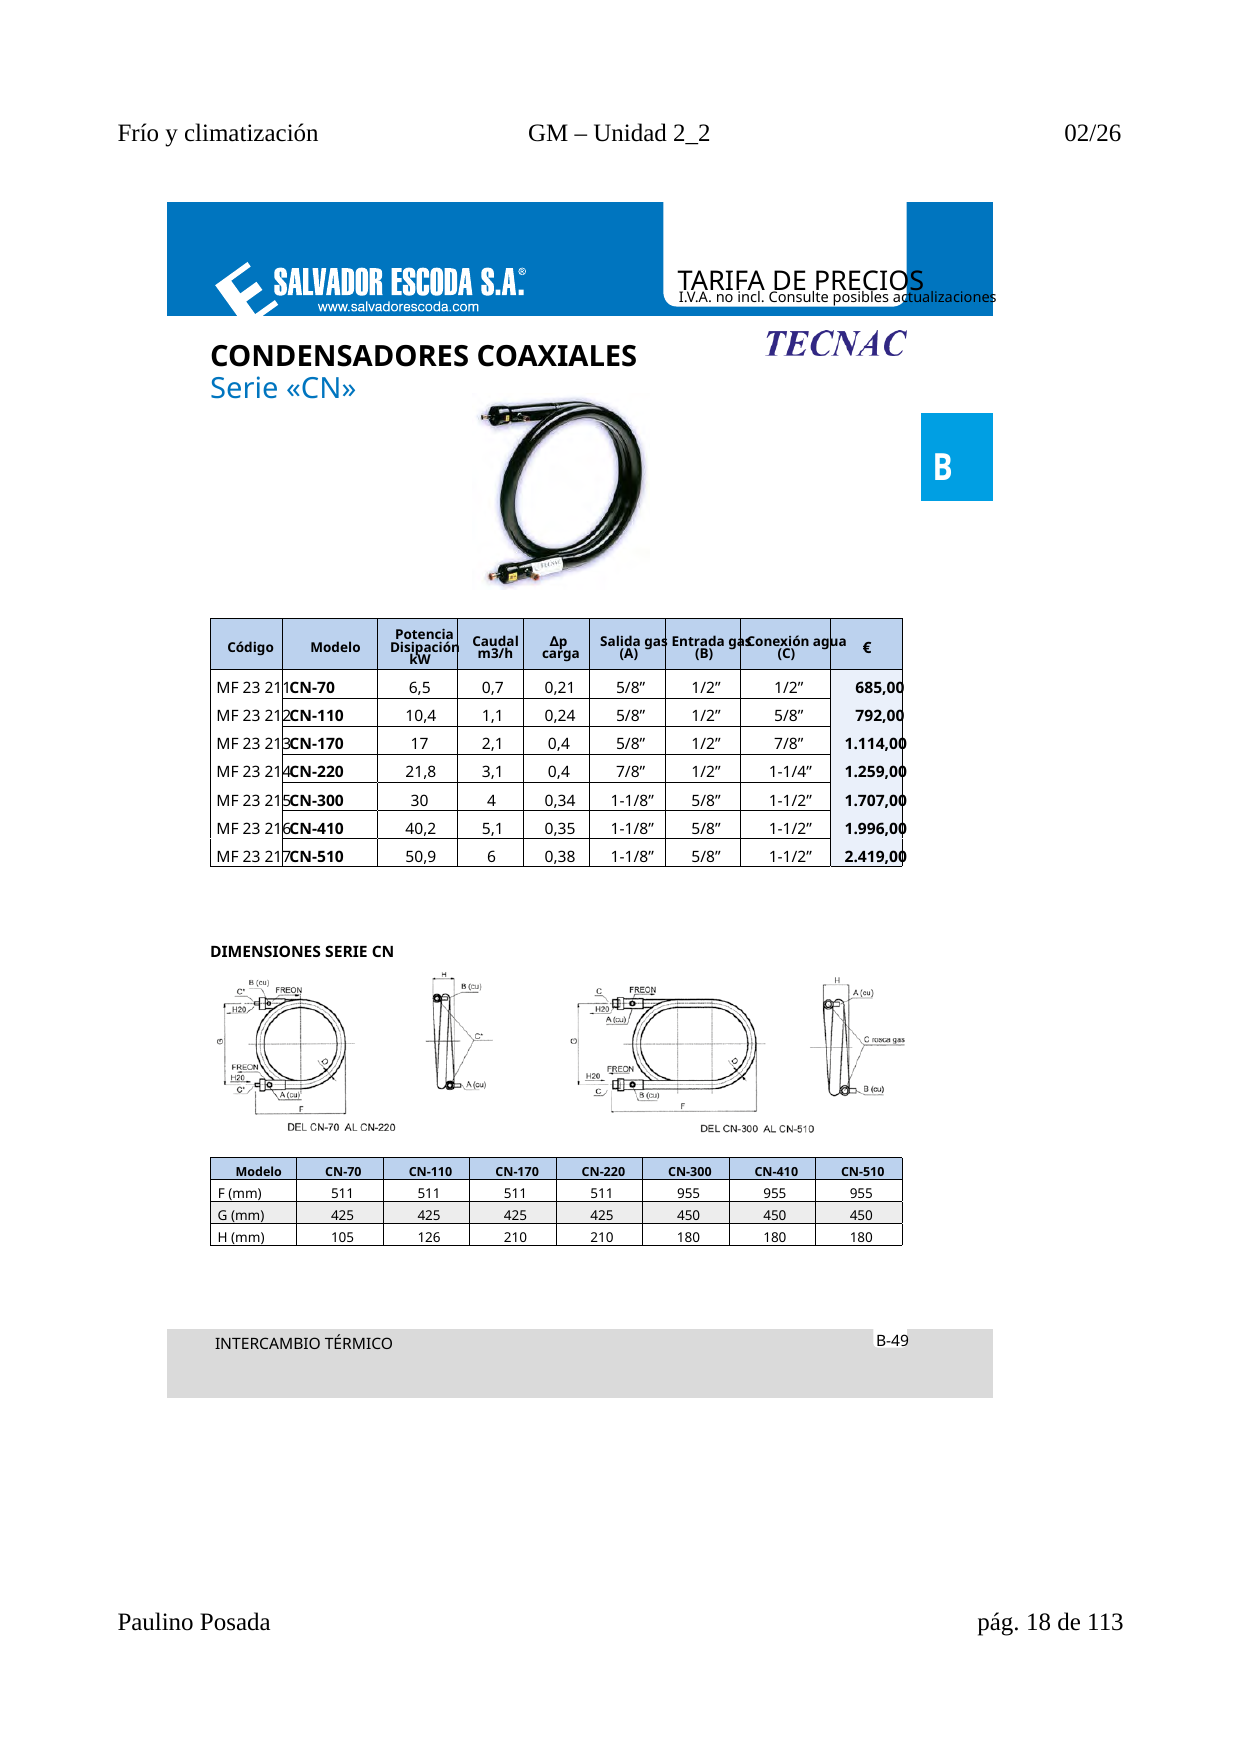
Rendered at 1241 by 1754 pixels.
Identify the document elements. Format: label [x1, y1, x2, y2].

picture [765, 330, 907, 356]
picture [472, 393, 650, 590]
picture [214, 968, 907, 1135]
